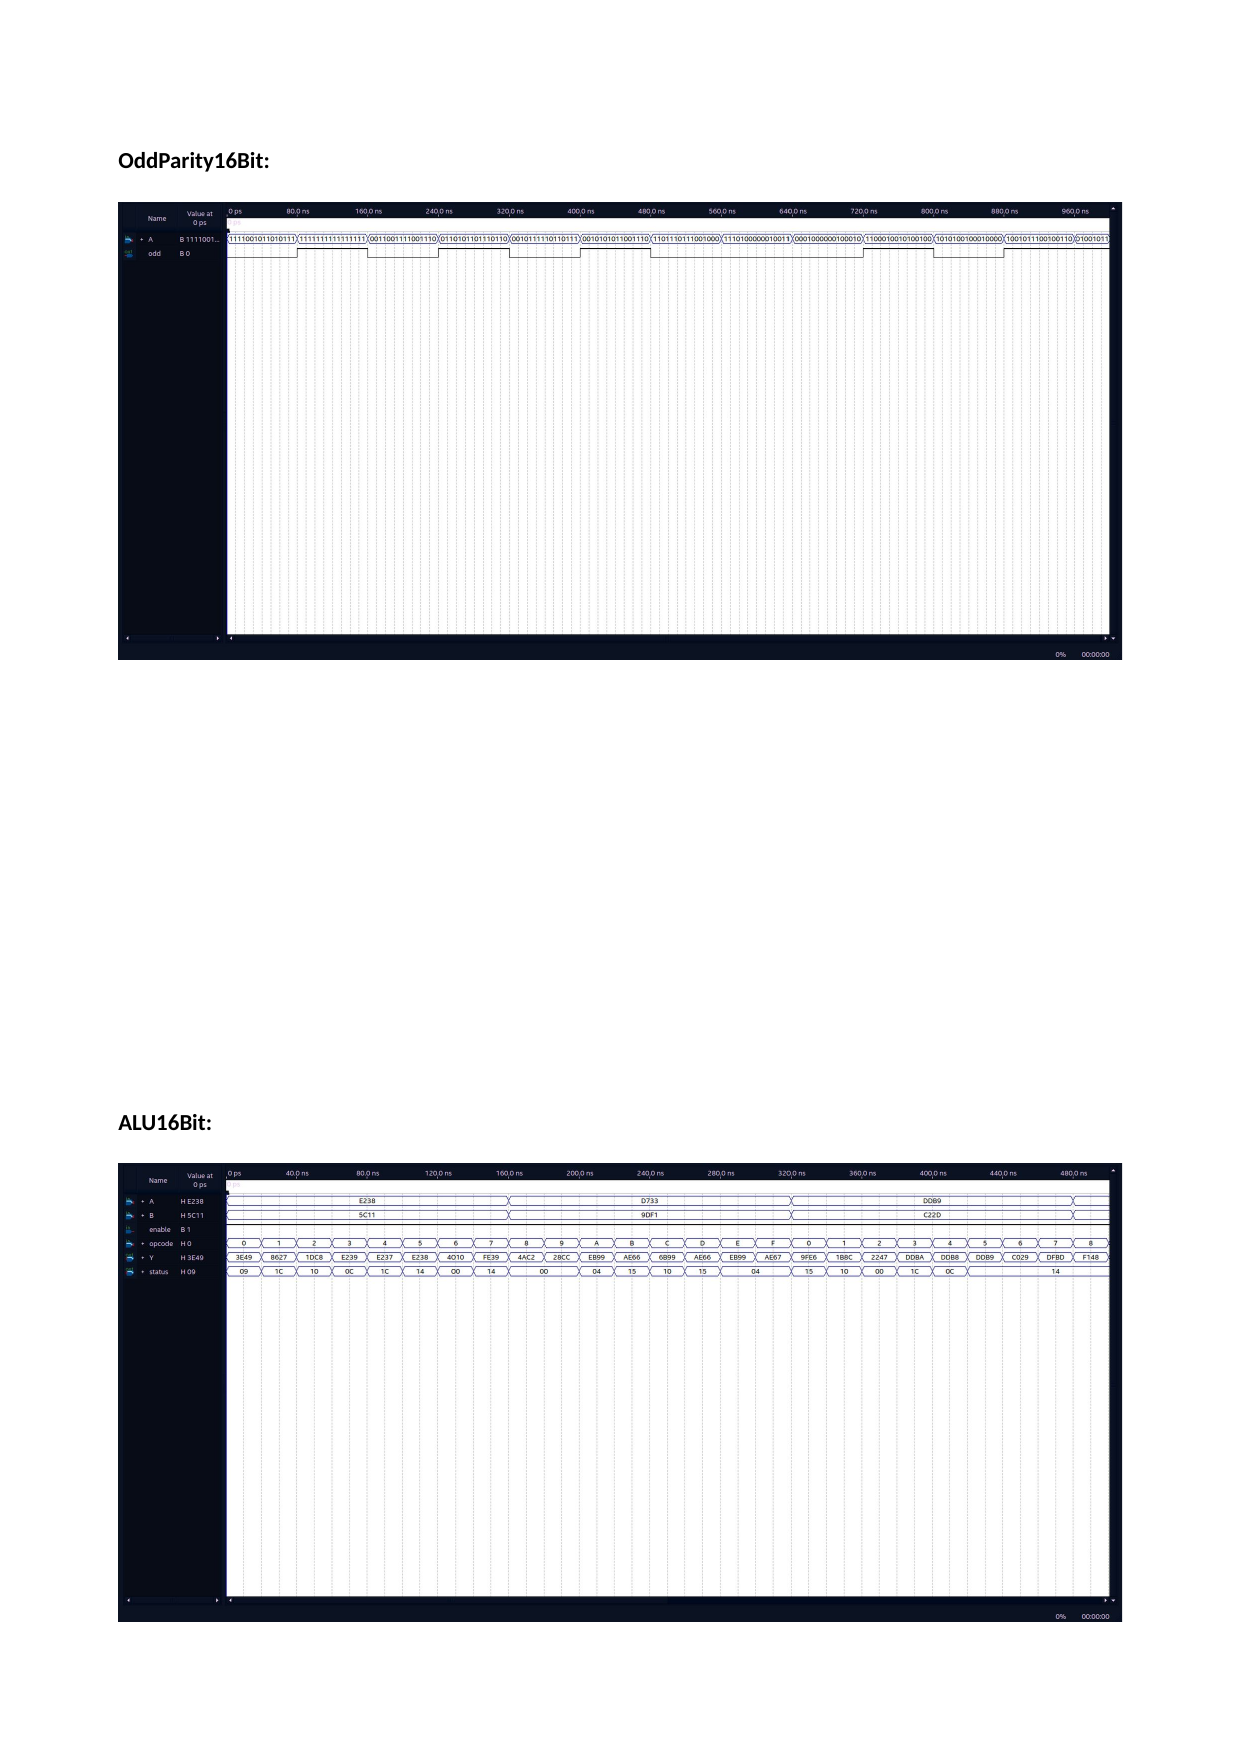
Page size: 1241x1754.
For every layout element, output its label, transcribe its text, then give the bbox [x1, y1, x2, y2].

picture [118, 202, 1123, 660]
text OddParity16Bit: [118, 146, 1122, 174]
text ALU16Bit: [118, 1108, 1122, 1136]
picture [118, 1163, 1123, 1622]
